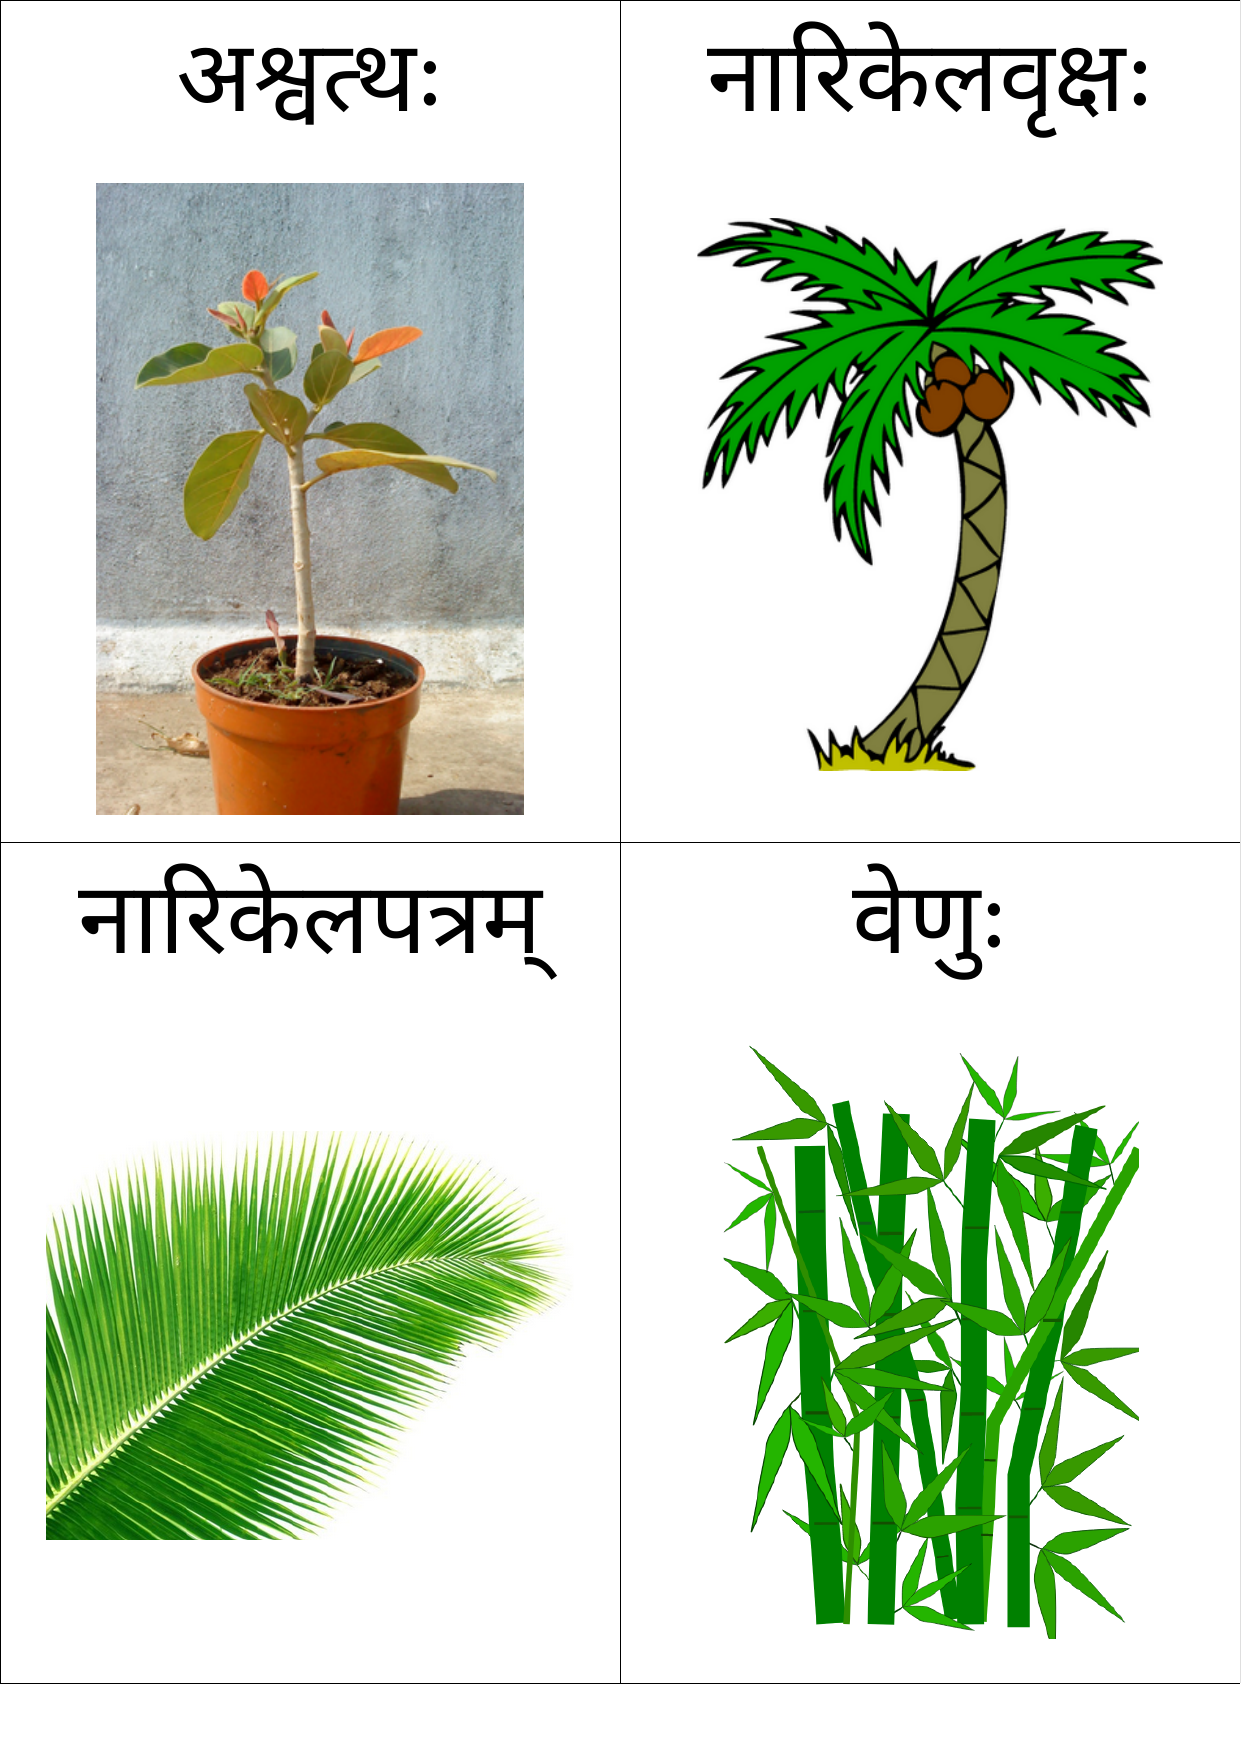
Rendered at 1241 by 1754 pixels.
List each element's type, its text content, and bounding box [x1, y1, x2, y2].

picture [723, 1040, 1139, 1639]
table_cell नारिकेलवृक्षः [621, 1, 1240, 842]
picture [46, 1131, 574, 1540]
table_cell अश्वत्थः [1, 1, 620, 842]
picture [697, 218, 1163, 771]
table_cell वेणुः [621, 843, 1240, 1683]
table_cell नारिकेलपत्रम् [1, 843, 620, 1683]
picture [96, 183, 524, 815]
